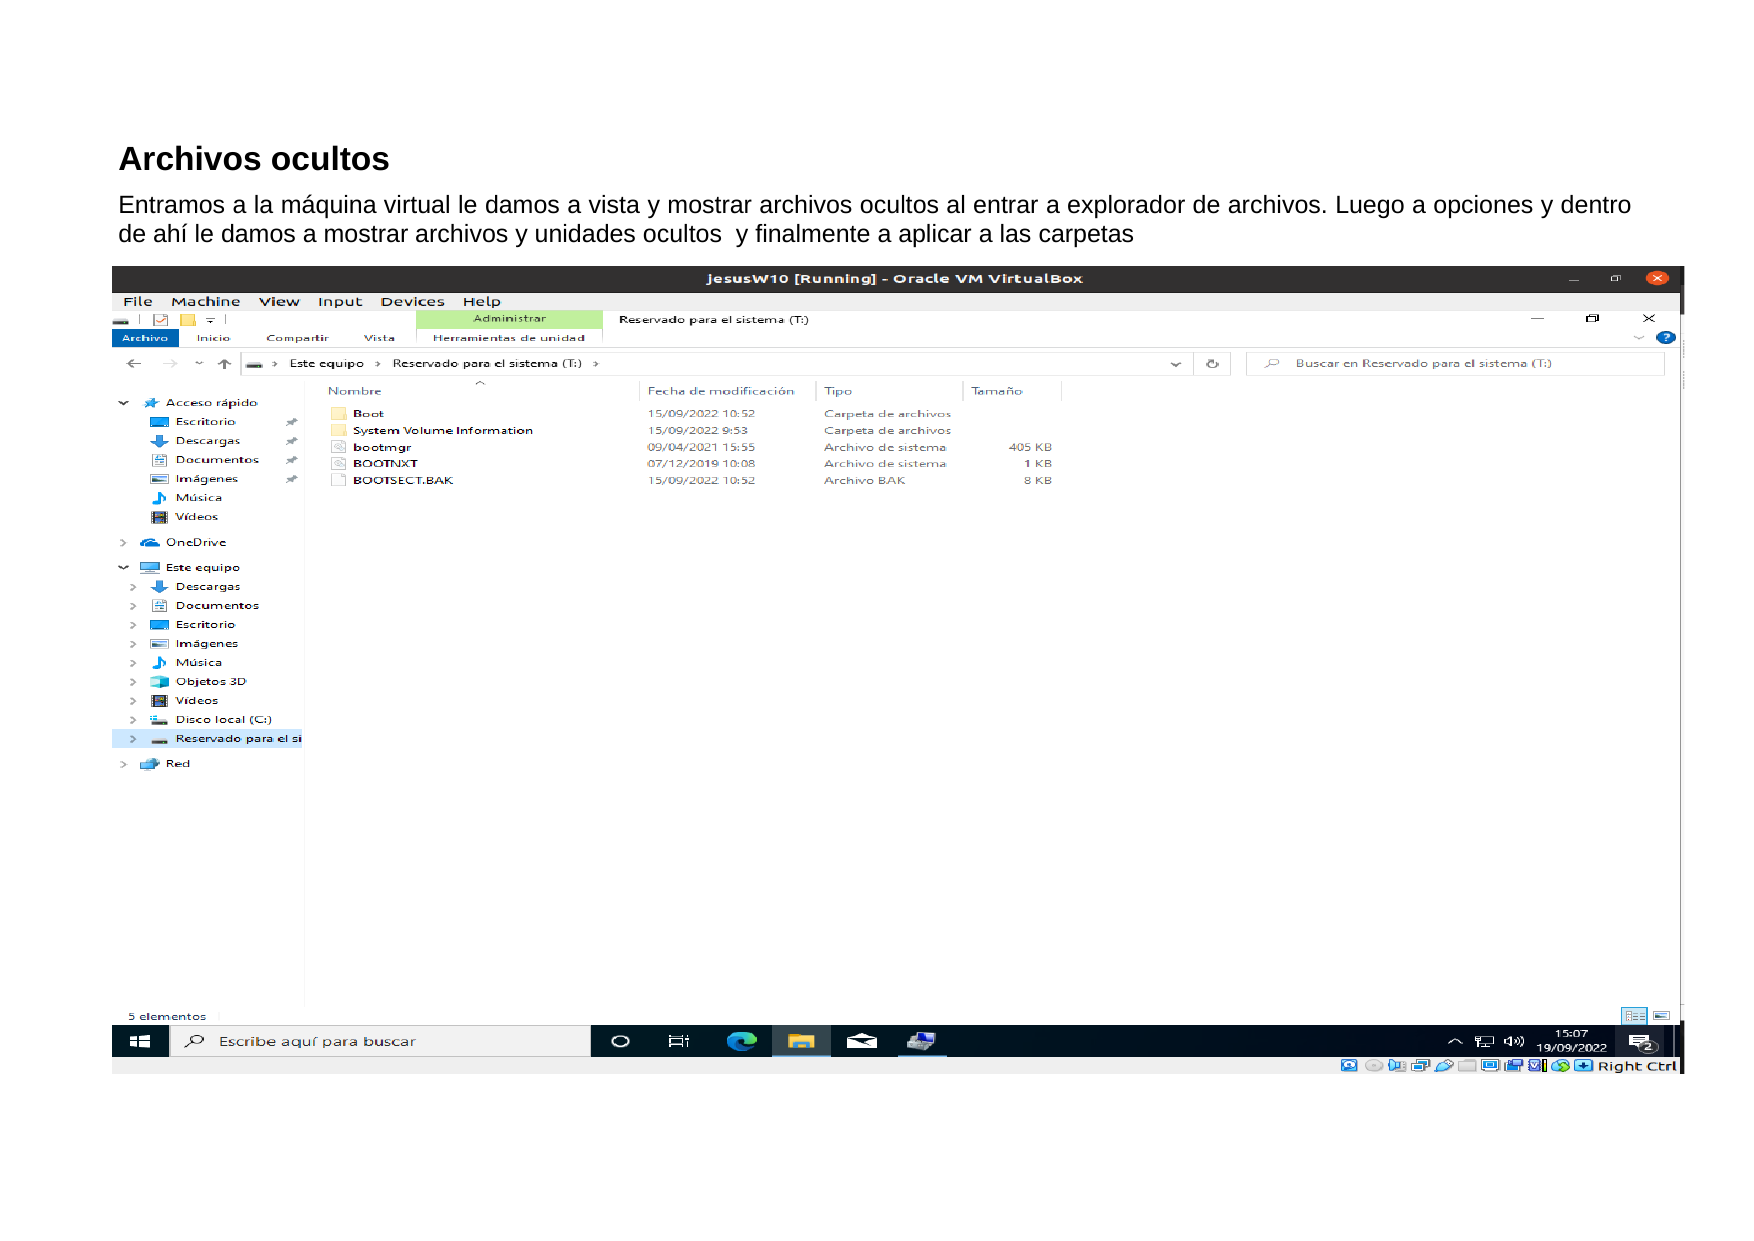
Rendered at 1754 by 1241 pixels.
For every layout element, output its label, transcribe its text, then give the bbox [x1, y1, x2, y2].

picture [112, 266, 1685, 1074]
text Entramos a la máquina virtual le damos a vista y mostrar archivos ocultos al entrar a explorador de archivos. Luego a opciones y dentro de ahí le damos a mostrar archivos y unidades ocultos y finalmente a aplicar a las carpetas [118, 190, 1636, 248]
subtitle Archivos ocultos [118, 139, 1636, 178]
